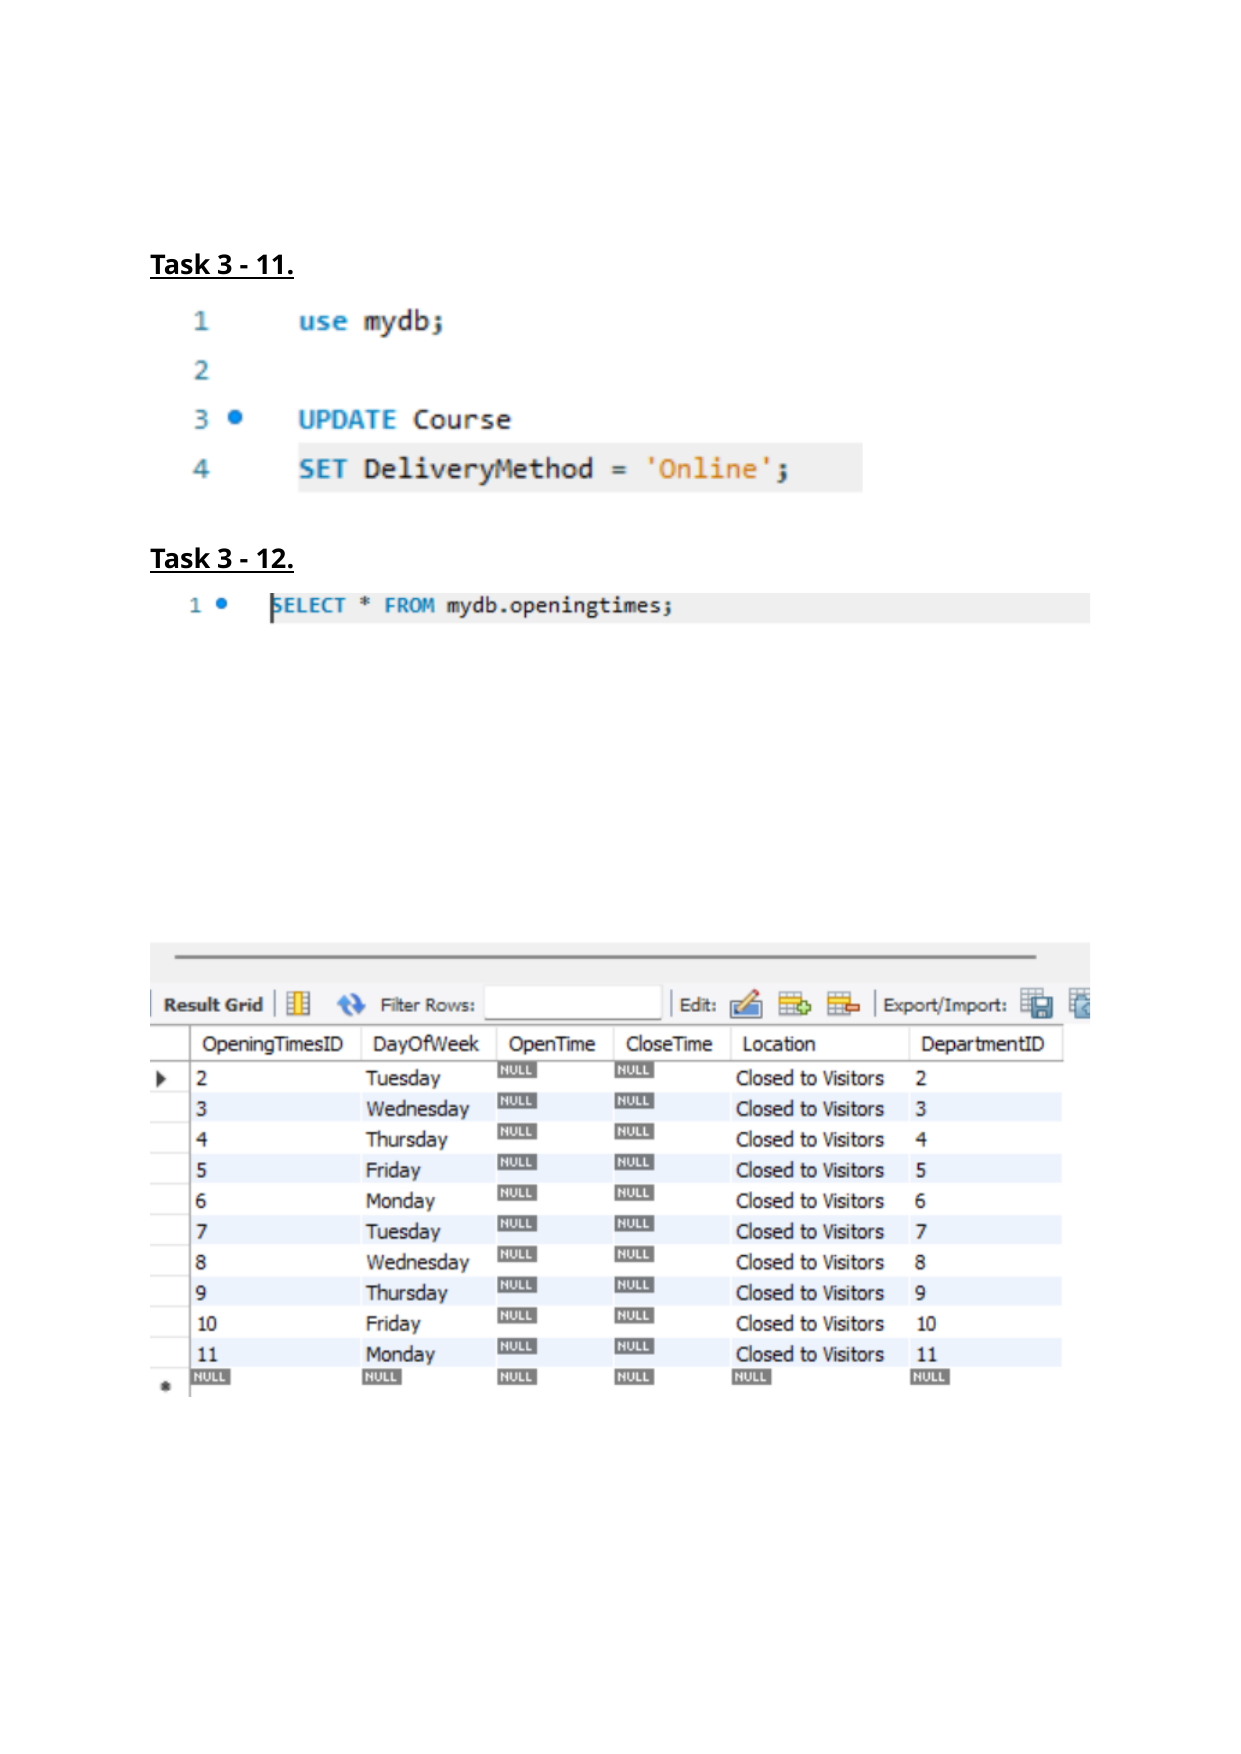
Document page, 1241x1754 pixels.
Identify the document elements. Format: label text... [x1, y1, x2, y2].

text Task 3 - 11. [150, 246, 1090, 283]
text Task 3 - 12. [150, 539, 1090, 576]
